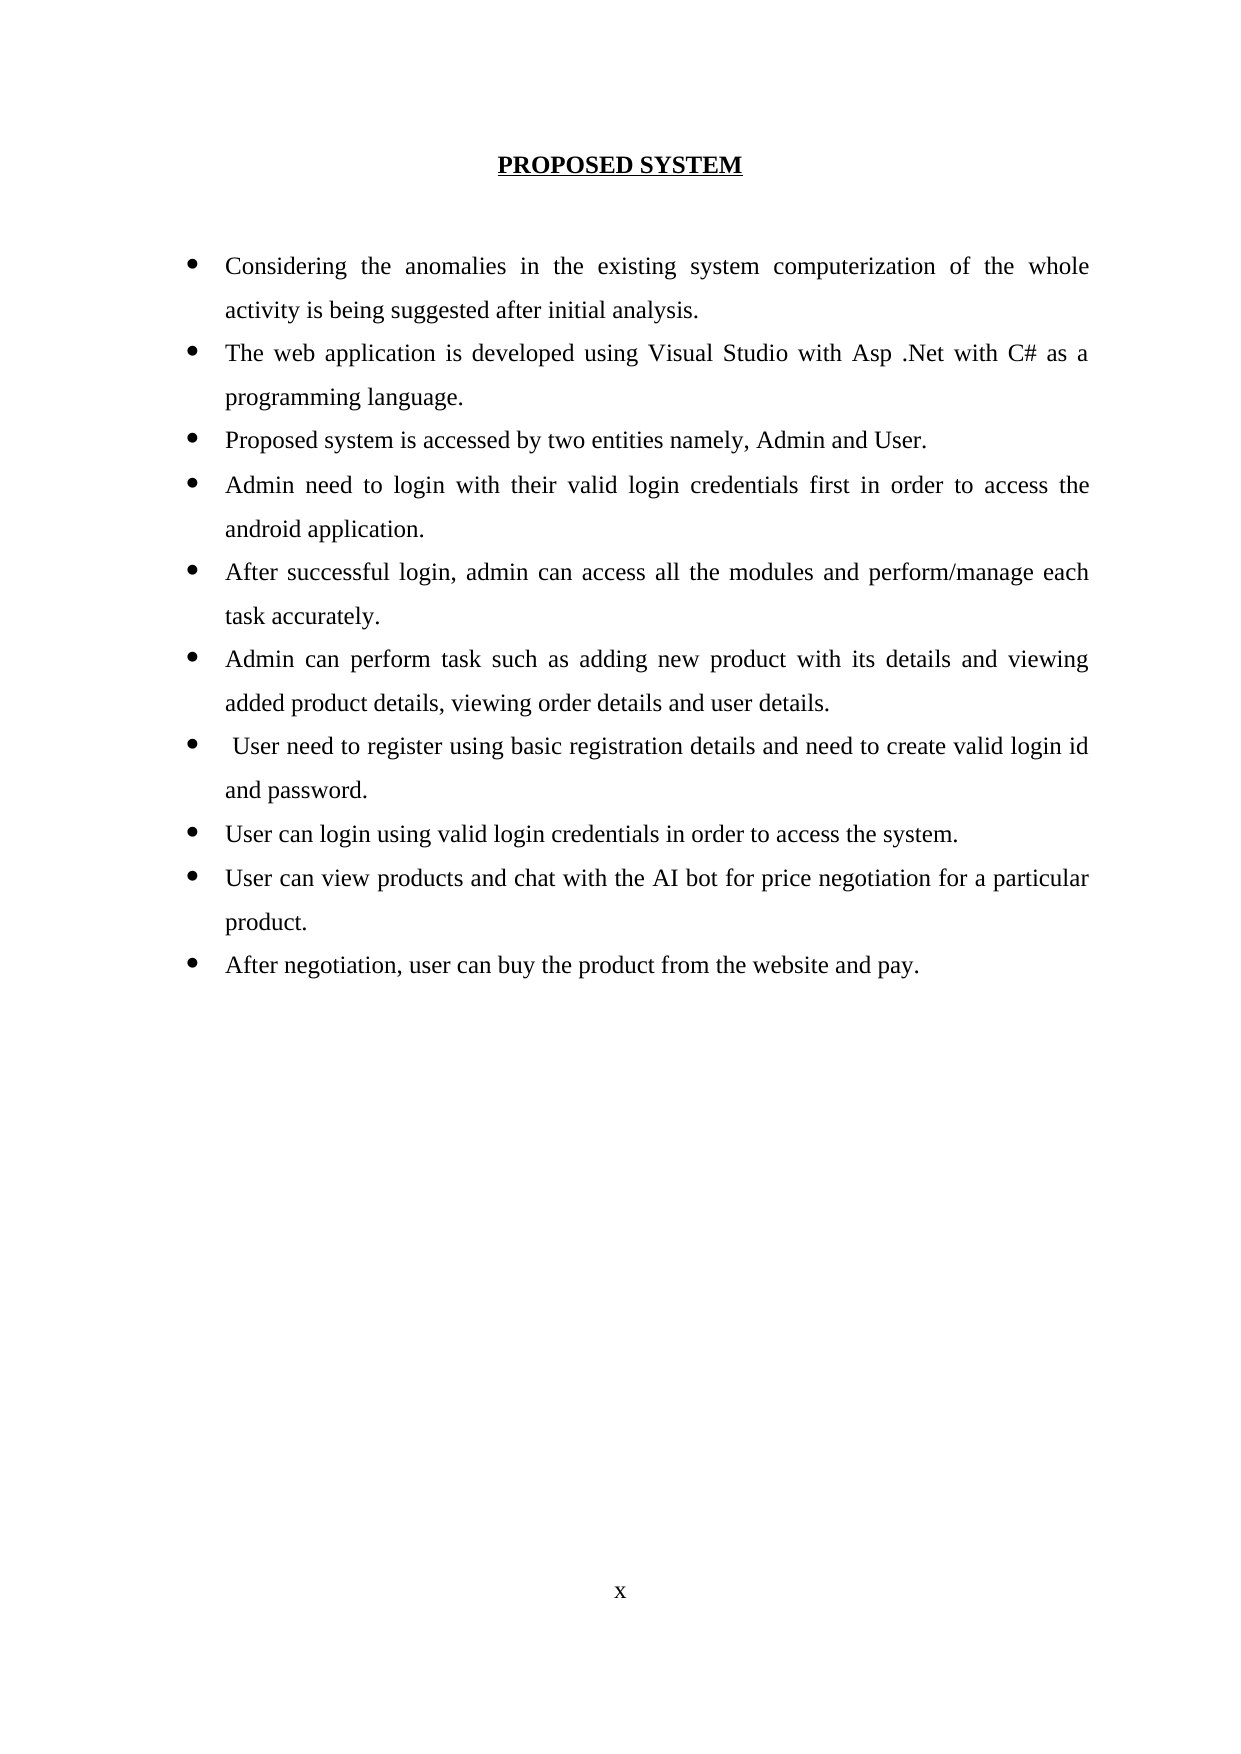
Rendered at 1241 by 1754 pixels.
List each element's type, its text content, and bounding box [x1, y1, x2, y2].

list After successful login, admin can access all the modules and perform/manage each task accurately. [187, 557, 1090, 630]
list The web application is developed using Visual Studio with Asp .Net with C# as a programming language. [187, 338, 1090, 411]
text PROPOSED SYSTEM [150, 150, 1090, 179]
list Considering the anomalies in the existing system computerization of the whole activity is being suggested after initial analysis. [187, 251, 1090, 324]
list Admin need to login with their valid login credentials first in order to access the android application. [187, 470, 1090, 543]
list User can login using valid login credentials in order to access the system. [187, 819, 1090, 848]
list After negotiation, user can buy the product from the website and pay. [187, 950, 1090, 980]
list User need to register using basic registration details and need to create valid login id and password. [187, 731, 1090, 804]
list Admin can perform task such as adding new product with its details and viewing added product details, viewing order details and user details. [187, 644, 1090, 717]
list User can view products and chat with the AI bot for price negotiation for a particular product. [187, 863, 1090, 936]
list Proposed system is accessed by two entities namely, Admin and User. [187, 425, 1090, 455]
